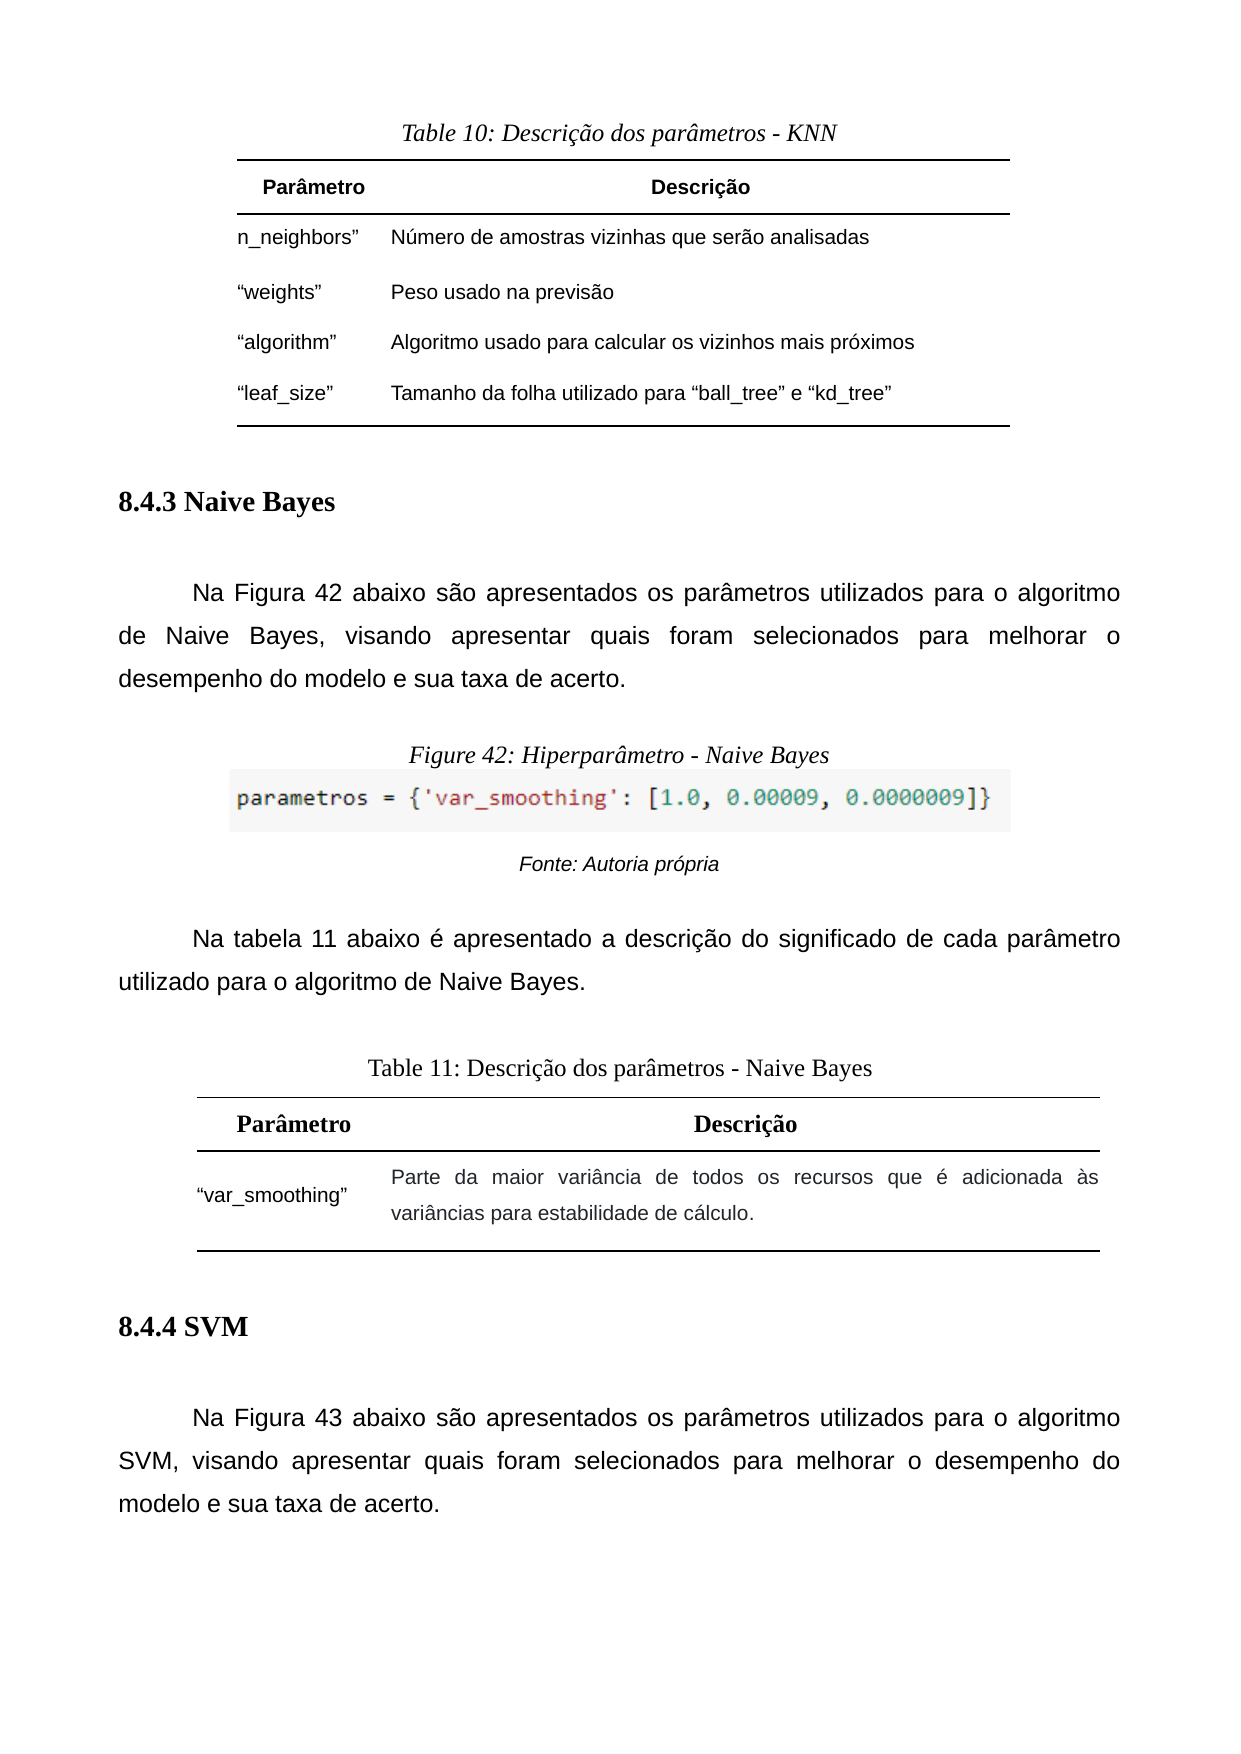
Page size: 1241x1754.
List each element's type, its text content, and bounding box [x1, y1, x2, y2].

table_header Parâmetro [237, 161, 391, 213]
table_cell n_neighbors” [237, 215, 391, 271]
table_header Descrição [391, 161, 1010, 213]
text Na Figura 42 abaixo são apresentados os parâmetros utilizados para o algoritmo de Naive Bayes, visando apresentar quais foram selecionados para melhorar o desempenho do modelo e sua taxa de acerto. [118, 578, 1122, 693]
subtitle 8.4.4 SVM [118, 1309, 1122, 1343]
table_cell Algoritmo usado para calcular os vizinhos mais próximos [391, 325, 1010, 372]
subtitle 8.4.3 Naive Bayes [118, 484, 1122, 518]
table_cell “weights” [237, 271, 391, 325]
text Figure 42: Hiperparâmetro - Naive Bayes [229, 741, 1011, 769]
table_cell “algorithm” [237, 325, 391, 372]
table_header Parâmetro [197, 1098, 391, 1150]
table_cell “var_smoothing” [197, 1152, 391, 1250]
text Table 10: Descrição dos parâmetros - KNN [118, 118, 1122, 147]
table_header Descrição [391, 1098, 1100, 1150]
table_cell Número de amostras vizinhas que serão analisadas [391, 215, 1010, 271]
text Na tabela 11 abaixo é apresentado a descrição do significado de cada parâmetro utilizado para o algoritmo de Naive Bayes. [118, 924, 1122, 996]
text Table 11: Descrição dos parâmetros - Naive Bayes [118, 1053, 1122, 1082]
text Fonte: Autoria própria [118, 707, 1122, 876]
table_cell Peso usado na previsão [391, 271, 1010, 325]
text Na Figura 43 abaixo são apresentados os parâmetros utilizados para o algoritmo SVM, visando apresentar quais foram selecionados para melhorar o desempenho do modelo e sua taxa de acerto. [118, 1403, 1122, 1518]
picture [229, 769, 1011, 832]
table_cell Parte da maior variância de todos os recursos que é adicionada às variâncias para estabilidade de cálculo. [391, 1152, 1100, 1250]
table_cell Tamanho da folha utilizado para “ball_tree” e “kd_tree” [391, 372, 1010, 425]
table_cell “leaf_size” [237, 372, 391, 425]
